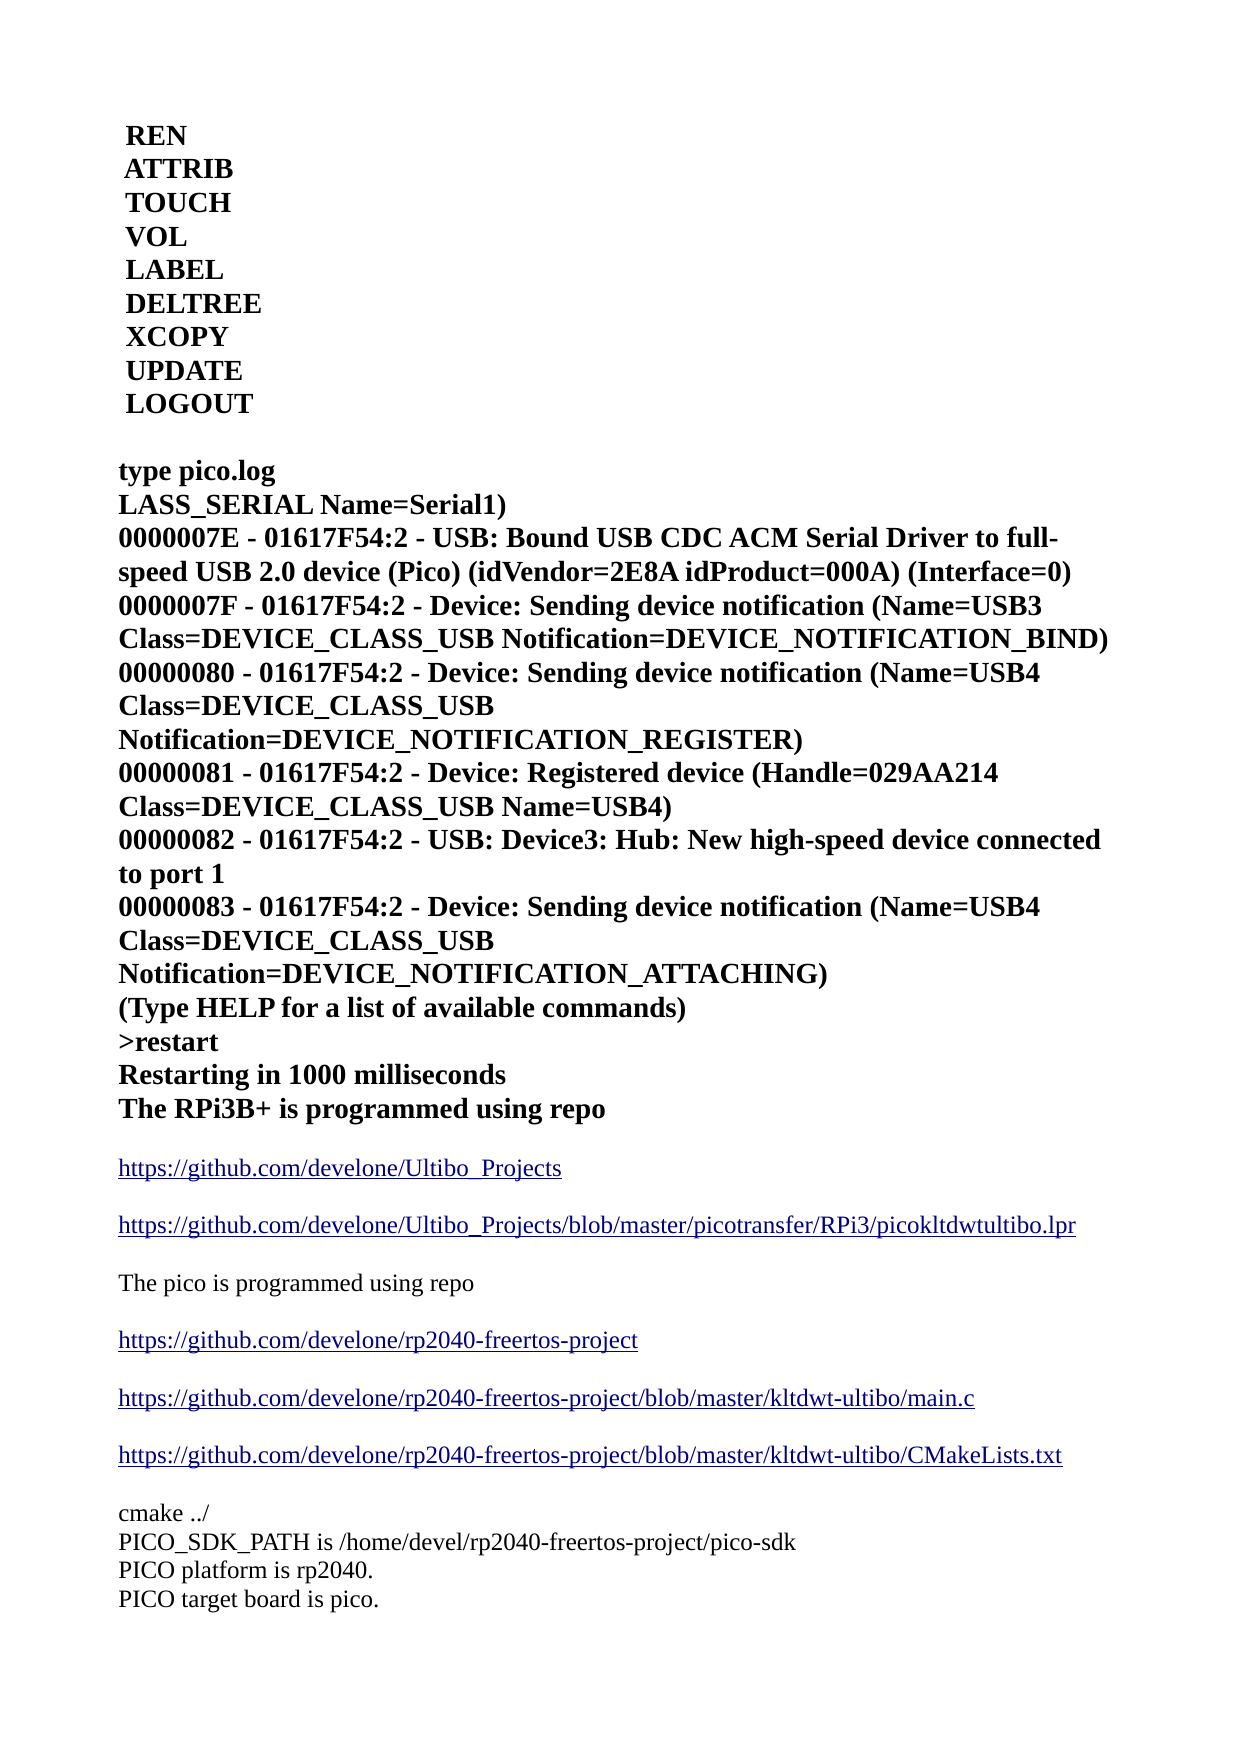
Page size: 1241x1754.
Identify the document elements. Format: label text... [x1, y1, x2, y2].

text 0000007F - 01617F54:2 - Device: Sending device notification (Name=USB3 Class=DEVICE_CLASS_USB Notification=DEVICE_NOTIFICATION_BIND) [118, 588, 1122, 655]
text The RPi3B+ is programmed using repo [118, 1091, 1122, 1124]
text https://github.com/develone/rp2040-freertos-project [118, 1326, 1122, 1354]
text 00000081 - 01617F54:2 - Device: Registered device (Handle=029AA214 Class=DEVICE_CLASS_USB Name=USB4) [118, 755, 1122, 822]
text XCOPY [118, 319, 1122, 353]
text https://github.com/develone/rp2040-freertos-project/blob/master/kltdwt-ultibo/CMakeLists.txt [118, 1441, 1122, 1469]
text https://github.com/develone/Ultibo_Projects/blob/master/picotransfer/RPi3/picokltdwtultibo.lpr [118, 1211, 1122, 1239]
text The pico is programmed using repo [118, 1268, 1122, 1297]
text UPDATE [118, 353, 1122, 386]
text 00000080 - 01617F54:2 - Device: Sending device notification (Name=USB4 Class=DEVICE_CLASS_USB Notification=DEVICE_NOTIFICATION_REGISTER) [118, 655, 1122, 755]
text 0000007E - 01617F54:2 - USB: Bound USB CDC ACM Serial Driver to full-speed USB 2.0 device (Pico) (idVendor=2E8A idProduct=000A) (Interface=0) [118, 521, 1122, 588]
text 00000082 - 01617F54:2 - USB: Device3: Hub: New high-speed device connected to port 1 [118, 822, 1122, 889]
text PICO target board is pico. [118, 1584, 1122, 1613]
text 00000083 - 01617F54:2 - Device: Sending device notification (Name=USB4 Class=DEVICE_CLASS_USB Notification=DEVICE_NOTIFICATION_ATTACHING) [118, 889, 1122, 990]
text Restarting in 1000 milliseconds [118, 1057, 1122, 1091]
text https://github.com/develone/rp2040-freertos-project/blob/master/kltdwt-ultibo/main.c [118, 1383, 1122, 1412]
text DELTREE [118, 286, 1122, 319]
text REN [118, 118, 1122, 152]
text https://github.com/develone/Ultibo_Projects [118, 1153, 1122, 1182]
text >restart [118, 1024, 1122, 1057]
text type pico.log [118, 453, 1122, 487]
text ATTRIB [118, 152, 1122, 185]
text LOGOUT [118, 386, 1122, 420]
text PICO_SDK_PATH is /home/devel/rp2040-freertos-project/pico-sdk [118, 1527, 1122, 1556]
text LASS_SERIAL Name=Serial1) [118, 487, 1122, 521]
text (Type HELP for a list of available commands) [118, 990, 1122, 1024]
text LABEL [118, 252, 1122, 286]
text VOL [118, 219, 1122, 252]
text PICO platform is rp2040. [118, 1556, 1122, 1584]
text cmake ../ [118, 1498, 1122, 1527]
text TOUCH [118, 185, 1122, 219]
